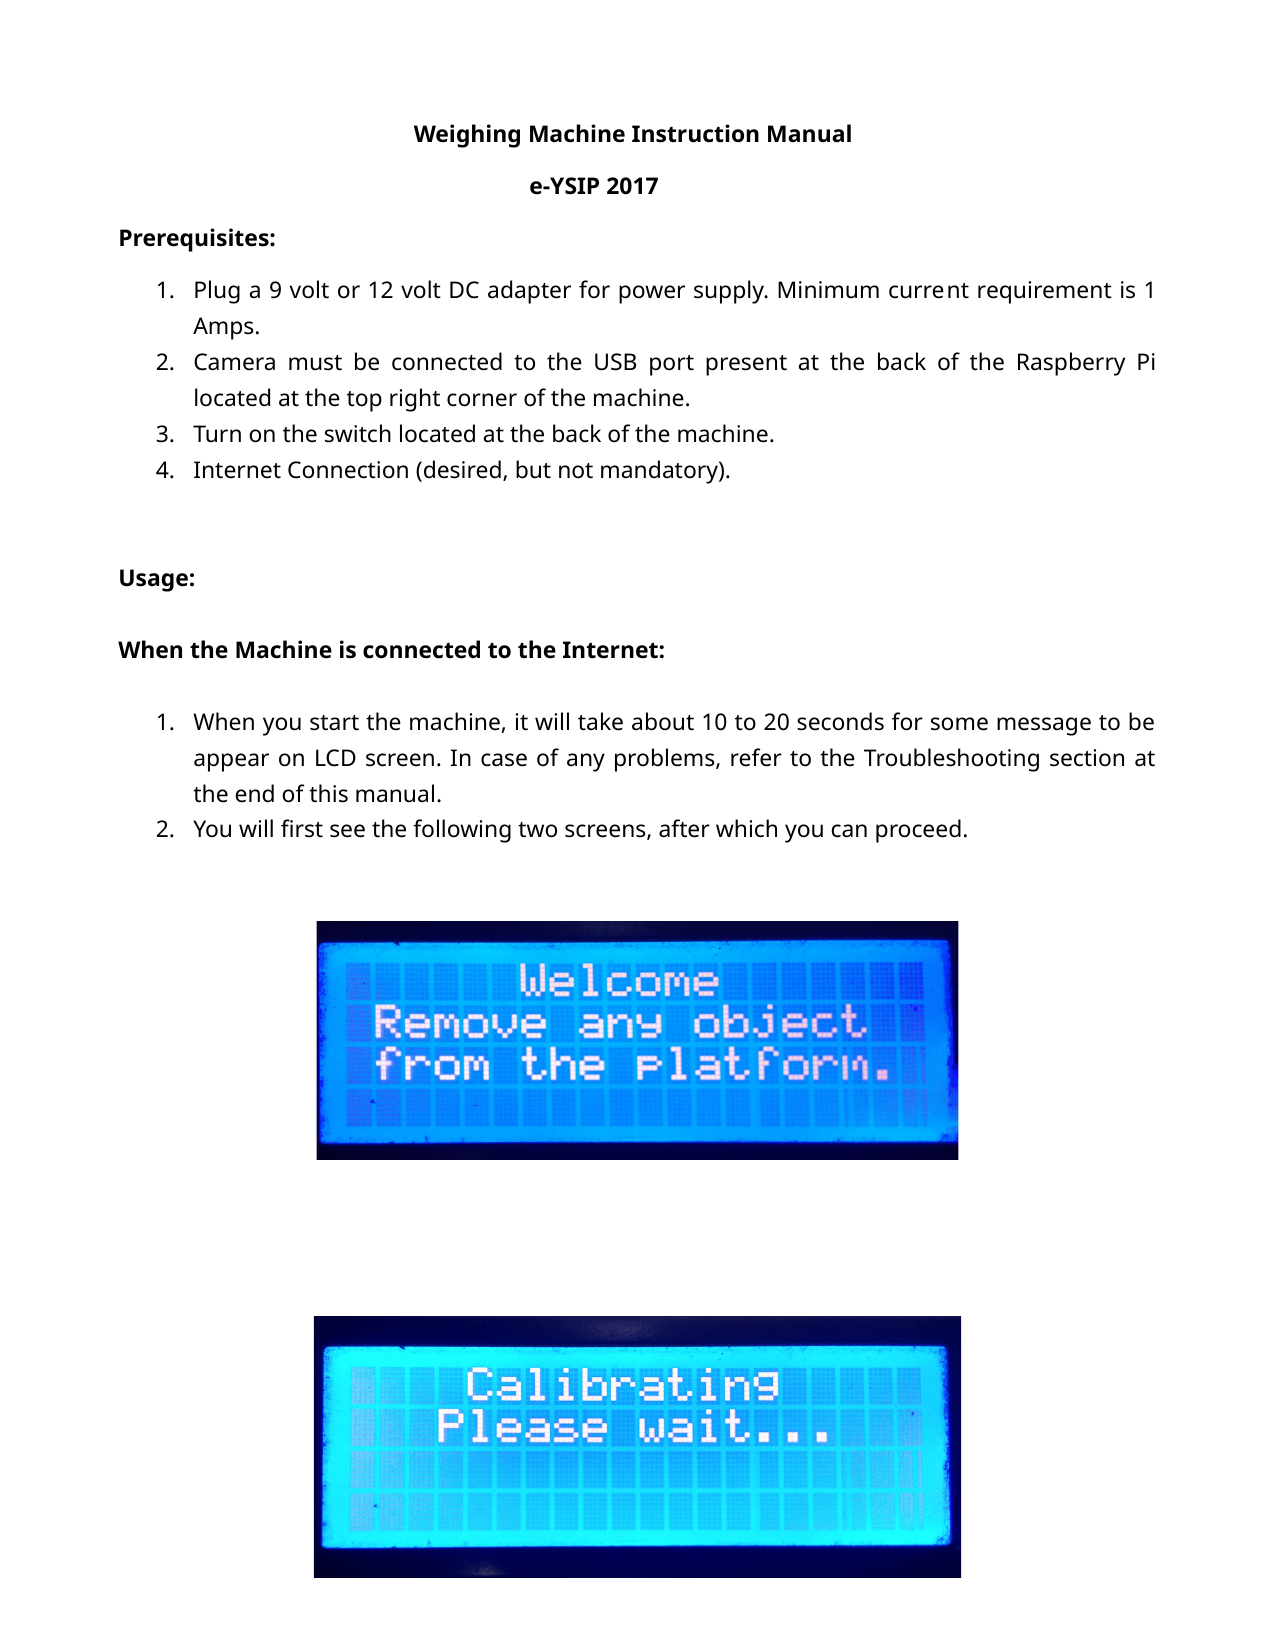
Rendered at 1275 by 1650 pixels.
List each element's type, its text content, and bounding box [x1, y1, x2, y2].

text Prerequisites: [118, 222, 1157, 253]
text Usage: [118, 562, 1157, 593]
list Internet Connection (desired, but not mandatory). [156, 454, 1157, 485]
text Weighing Machine Instruction Manual [118, 118, 1157, 149]
list Turn on the switch located at the back of the machine. [156, 418, 1157, 449]
picture [313, 1316, 962, 1578]
text When the Machine is connected to the Internet: [118, 634, 1157, 665]
picture [316, 921, 959, 1160]
list Camera must be connected to the USB port present at the back of the Raspberry Pi located at the top right corner of the machine. [156, 346, 1157, 413]
list Plug a 9 volt or 12 volt DC adapter for power supply. Minimum current requirement is 1 Amps. [156, 274, 1157, 342]
list When you start the machine, it will take about 10 to 20 seconds for some message to be appear on LCD screen. In case of any problems, refer to the Troubleshooting section at the end of this manual. [156, 706, 1157, 809]
text e-YSIP 2017 [118, 170, 1157, 201]
list You will first see the following two screens, after which you can proceed. [156, 813, 1157, 845]
